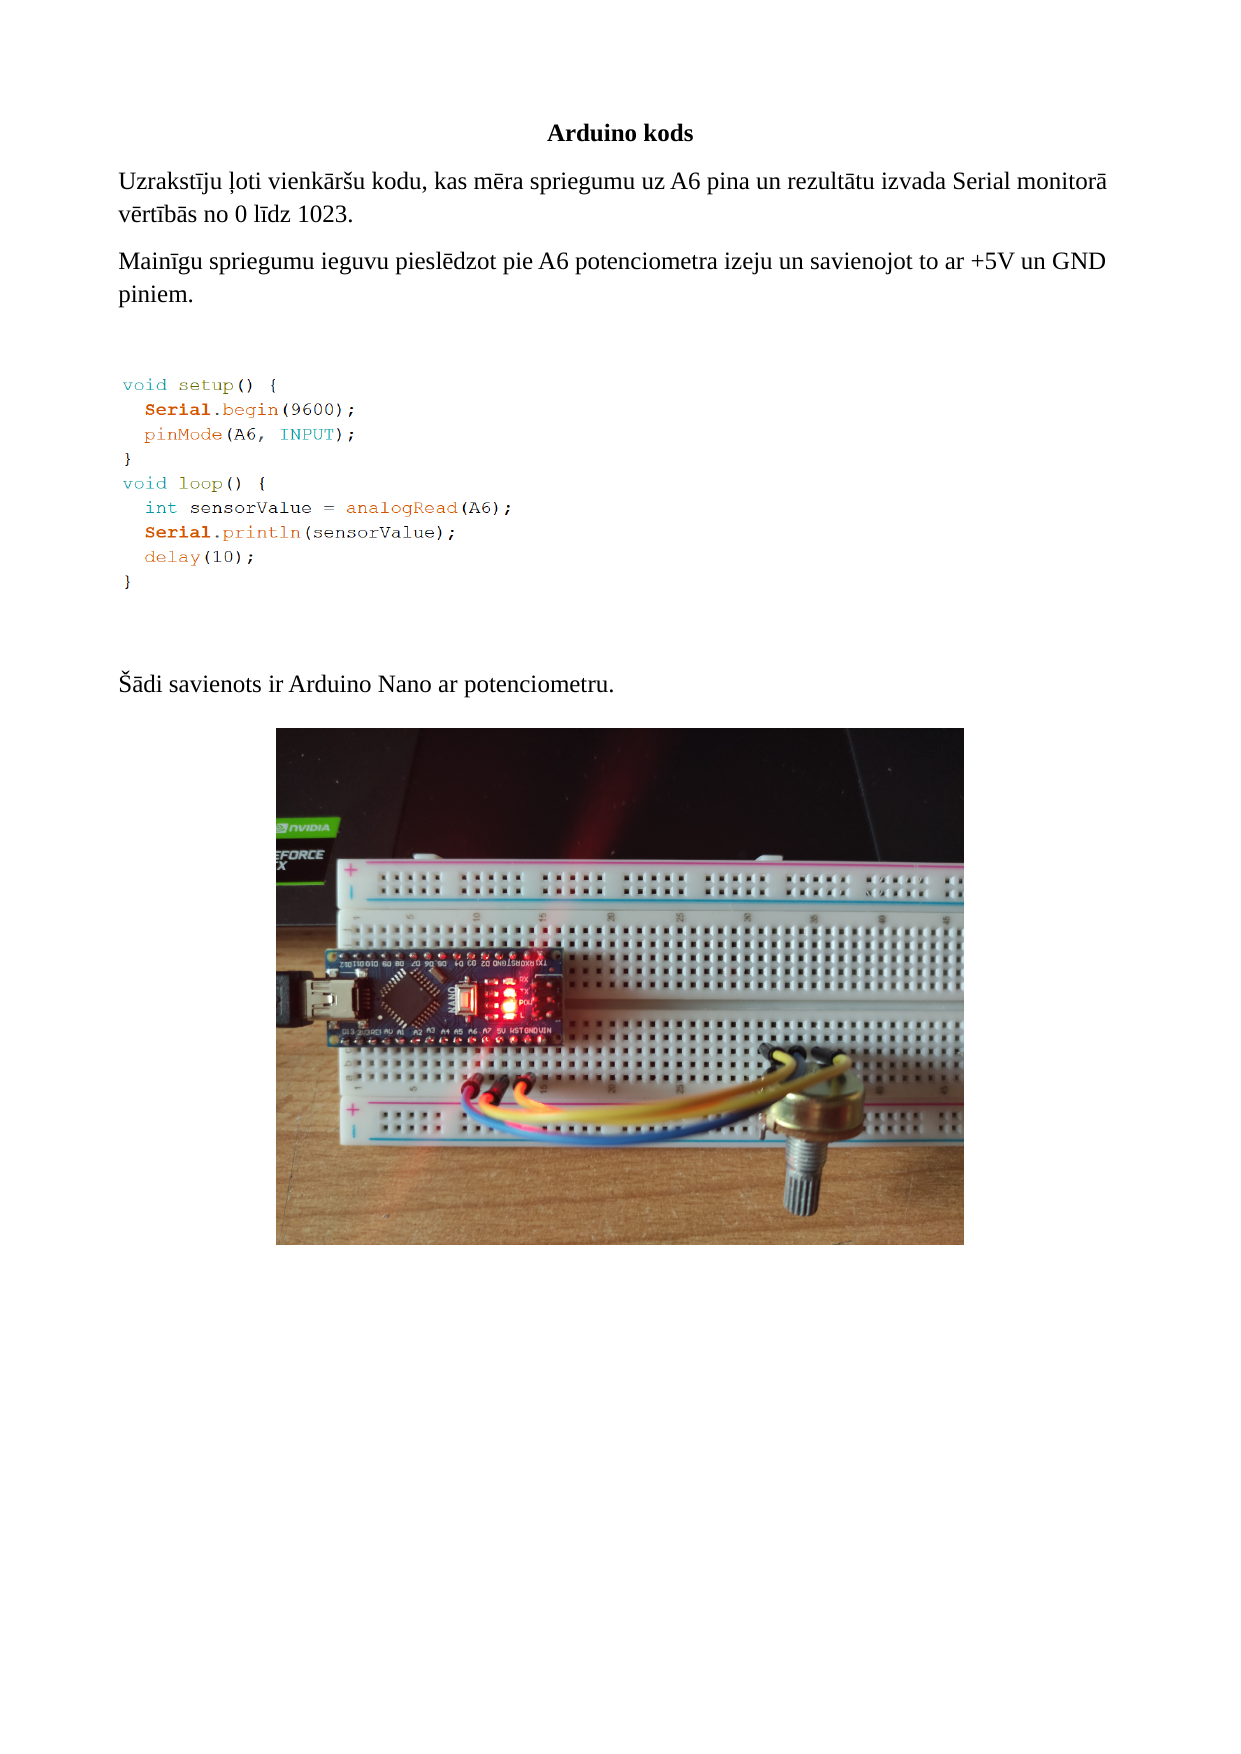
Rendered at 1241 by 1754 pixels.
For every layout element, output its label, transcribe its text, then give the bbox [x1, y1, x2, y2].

text Arduino kods [118, 118, 1122, 147]
text Šādi savienots ir Arduino Nano ar potenciometru. [118, 669, 1122, 698]
text Mainīgu spriegumu ieguvu pieslēdzot pie A6 potenciometra izeju un savienojot to ar +5V un GND piniem. [118, 246, 1122, 308]
text Uzrakstīju ļoti vienkāršu kodu, kas mēra spriegumu uz A6 pina un rezultātu izvada Serial monitorā vērtībās no 0 līdz 1023. [118, 166, 1122, 227]
